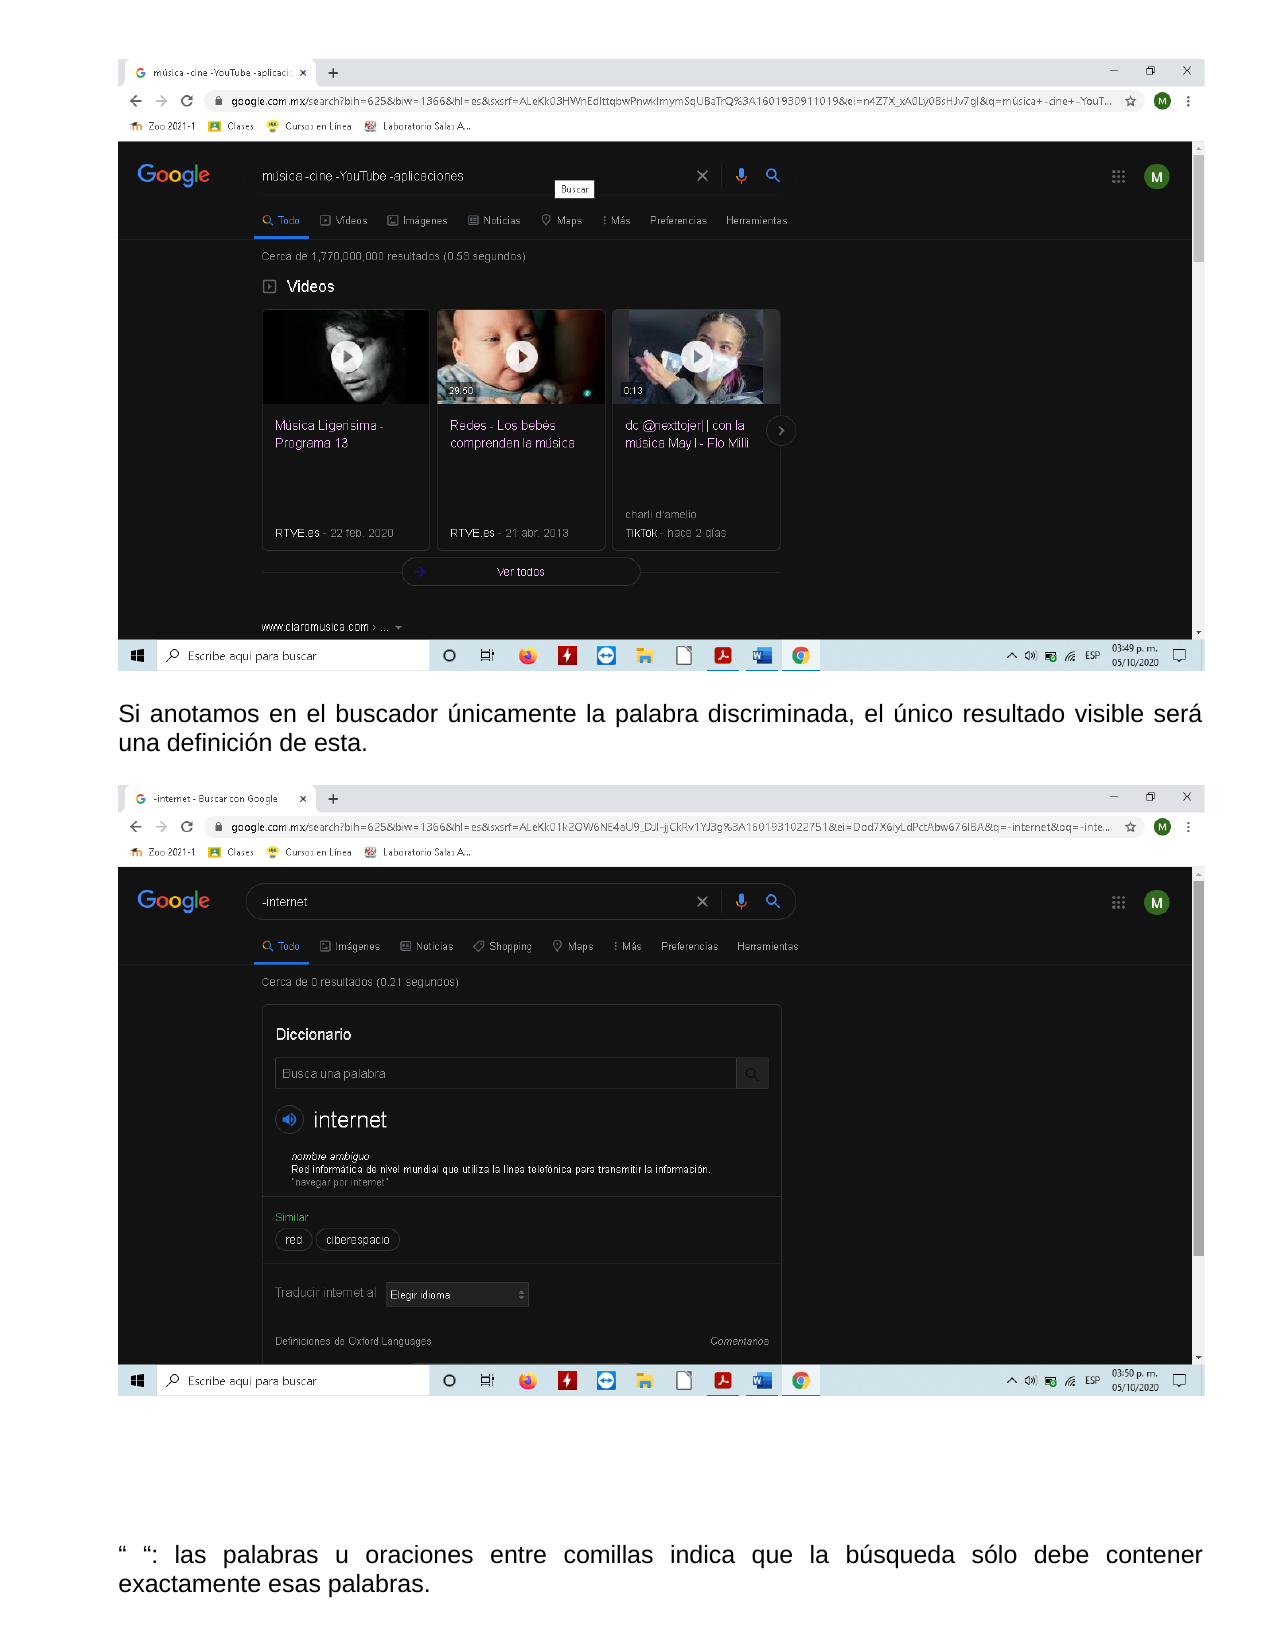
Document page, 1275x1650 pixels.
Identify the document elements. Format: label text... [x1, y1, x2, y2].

text “ “: las palabras u oraciones entre comillas indica que la búsqueda sólo debe contener exactamente esas palabras. [118, 1540, 1205, 1597]
text Si anotamos en el buscador únicamente la palabra discriminada, el único resultado visible será una definición de esta. [118, 699, 1205, 756]
